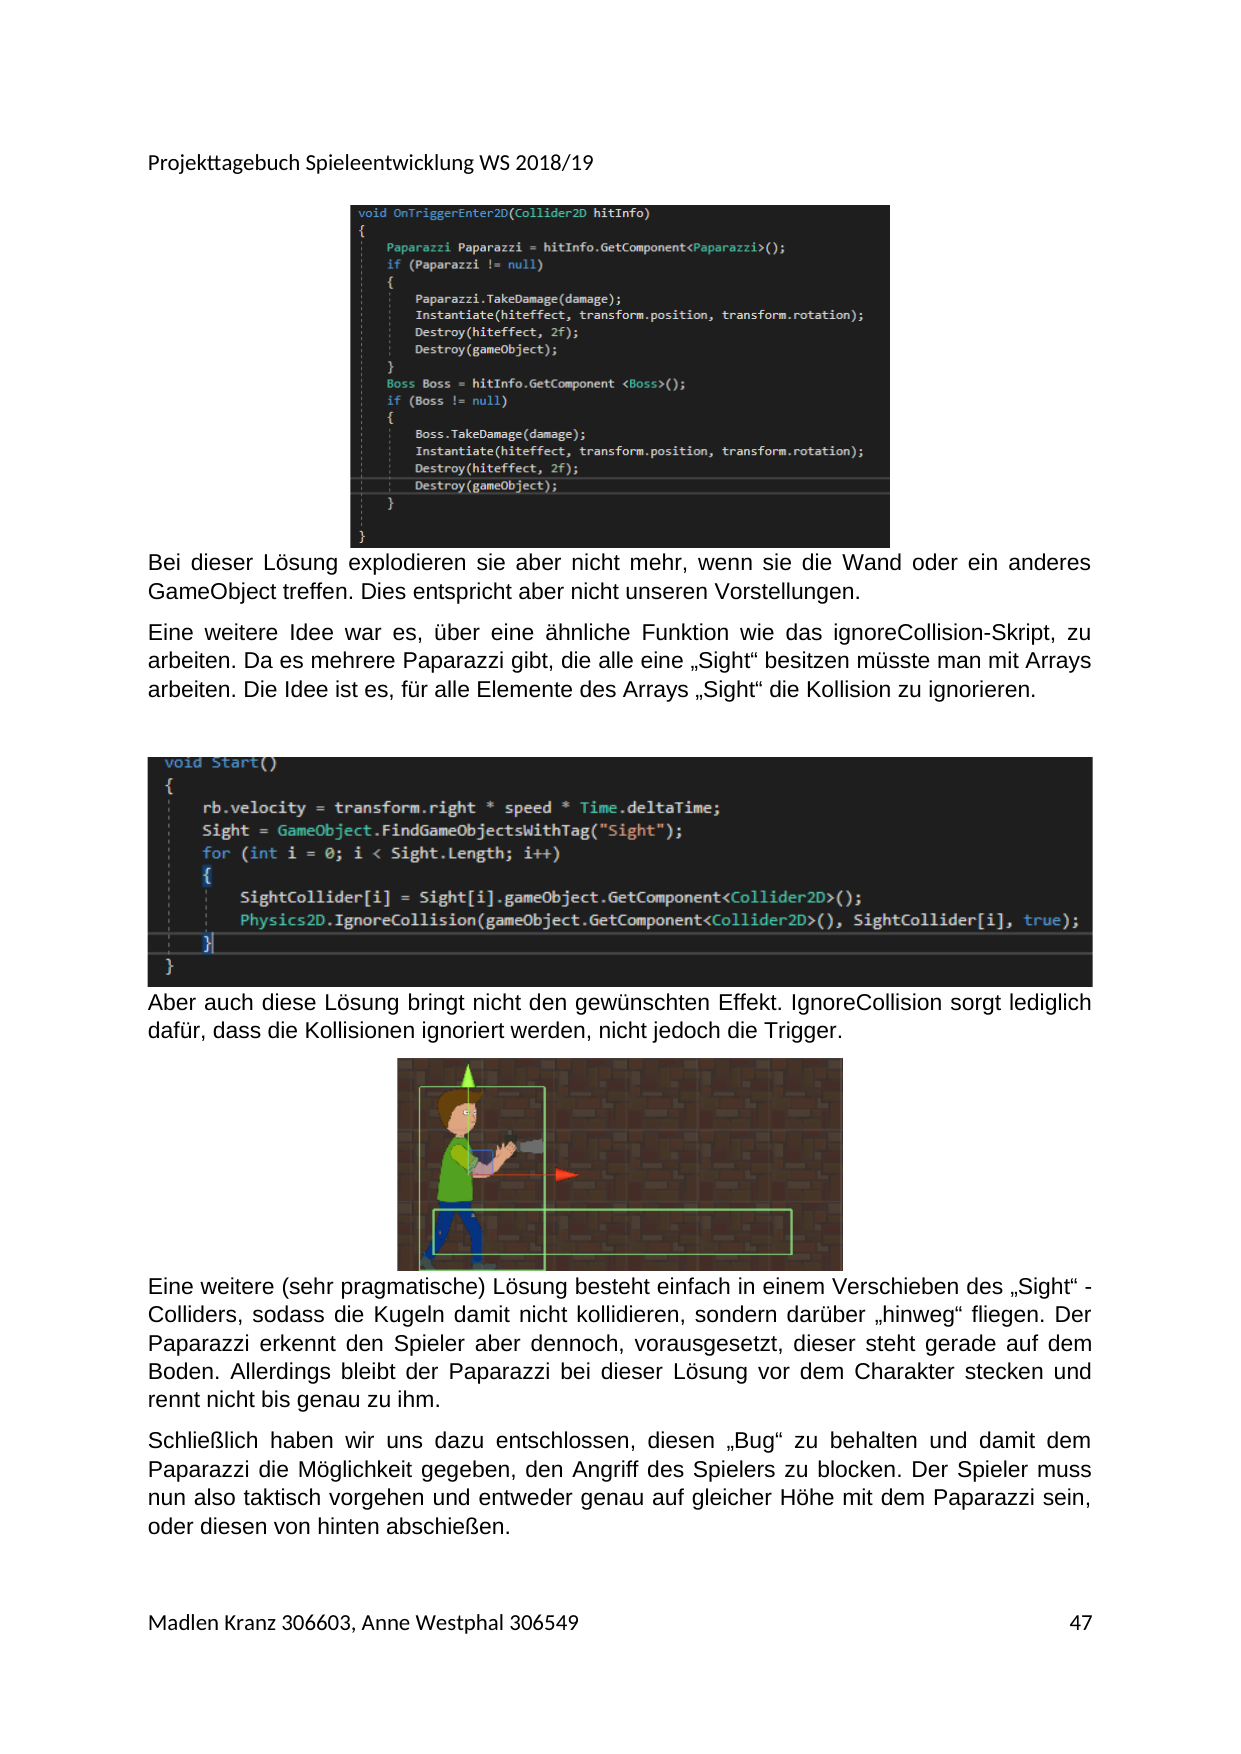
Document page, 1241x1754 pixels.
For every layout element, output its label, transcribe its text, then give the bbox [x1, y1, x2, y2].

text Eine weitere (sehr pragmatische) Lösung besteht einfach in einem Verschieben des „Sight“ - Colliders, sodass die Kugeln damit nicht kollidieren, sondern darüber „hinweg“ fliegen. Der Paparazzi erkennt den Spieler aber dennoch, vorausgesetzt, dieser steht gerade auf dem Boden. Allerdings bleibt der Paparazzi bei dieser Lösung vor dem Charakter stecken und rennt nicht bis genau zu ihm. [148, 1058, 1093, 1413]
text Aber auch diese Lösung bringt nicht den gewünschten Effekt. IgnoreCollision sorgt lediglich dafür, dass die Kollisionen ignoriert werden, nicht jedoch die Trigger. [148, 987, 1093, 1043]
text Schließlich haben wir uns dazu entschlossen, diesen „Bug“ zu behalten und damit dem Paparazzi die Möglichkeit gegeben, den Angriff des Spielers zu blocken. Der Spieler muss nun also taktisch vorgehen und entweder genau auf gleicher Höhe mit dem Paparazzi sein, oder diesen von hinten abschießen. [148, 1427, 1093, 1539]
picture [397, 1058, 843, 1271]
picture [350, 205, 890, 548]
text Bei dieser Lösung explodieren sie aber nicht mehr, wenn sie die Wand oder ein anderes GameObject treffen. Dies entspricht aber nicht unseren Vorstellungen. [148, 205, 1093, 604]
picture [147, 757, 1093, 987]
text Eine weitere Idee war es, über eine ähnliche Funktion wie das ignoreCollision-Skript, zu arbeiten. Da es mehrere Paparazzi gibt, die alle eine „Sight“ besitzen müsste man mit Arrays arbeiten. Die Idee ist es, für alle Elemente des Arrays „Sight“ die Kollision zu ignorieren. [148, 619, 1093, 702]
